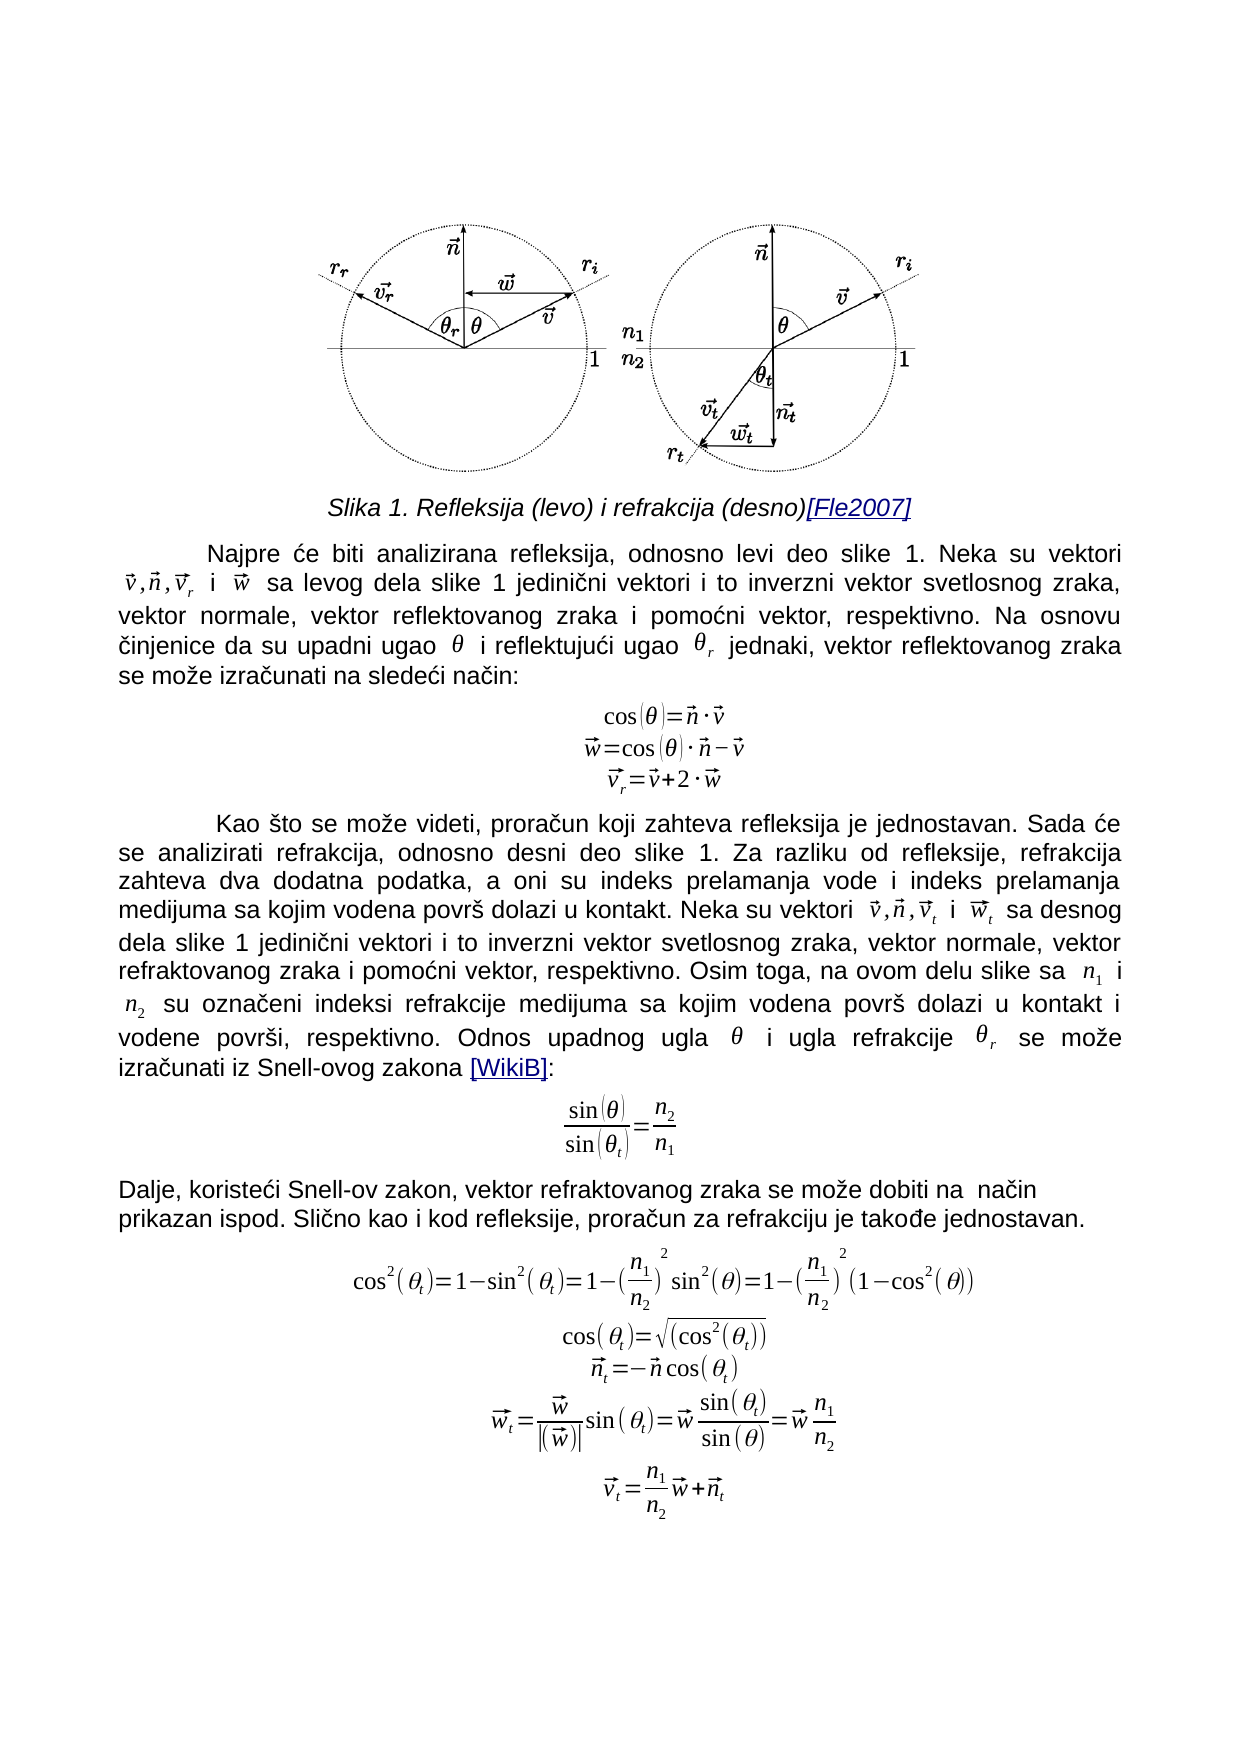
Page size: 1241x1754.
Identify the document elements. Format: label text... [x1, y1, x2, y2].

text Dalje, koristeći Snell-ov zakon, vektor refraktovanog zraka se može dobiti na način prikazan ispod. Slično kao i kod refleksije, proračun za refrakciju je takođe jednostavan. [118, 1175, 1122, 1232]
picture [313, 201, 927, 493]
text Najpre će biti analizirana refleksija, odnosno levi deo slike 1. Neka su vektori i sa levog dela slike 1 jedinični vektori i to inverzni vektor svetlosnog zraka, vektor normale, vektor reflektovanog zraka i pomoćni vektor, respektivno. Na osnovu činjenice da su upadni ugao i reflektujući ugao jednaki, vektor reflektovanog zraka se može izračunati na sledeći način: [118, 177, 1122, 689]
text Slika 1. Refleksija (levo) i refrakcija (desno)[Fle2007] [313, 493, 927, 521]
text Kao što se može videti, proračun koji zahteva refleksija je jednostavan. Sada će se analizirati refrakcija, odnosno desni deo slike 1. Za razliku od refleksije, refrakcija zahteva dva dodatna podatka, a oni su indeks prelamanja vode i indeks prelamanja medijuma sa kojim vodena površ dolazi u kontakt. Neka su vektori i sa desnog dela slike 1 jedinični vektori i to inverzni vektor svetlosnog zraka, vektor normale, vektor refraktovanog zraka i pomoćni vektor, respektivno. Osim toga, na ovom delu slike sa i su označeni indeksi refrakcije medijuma sa kojim vodena površ dolazi u kontakt i vodene površi, respektivno. Odnos upadnog ugla i ugla refrakcije se može izračunati iz Snell-ovog zakona [WikiB]: [118, 809, 1122, 1081]
